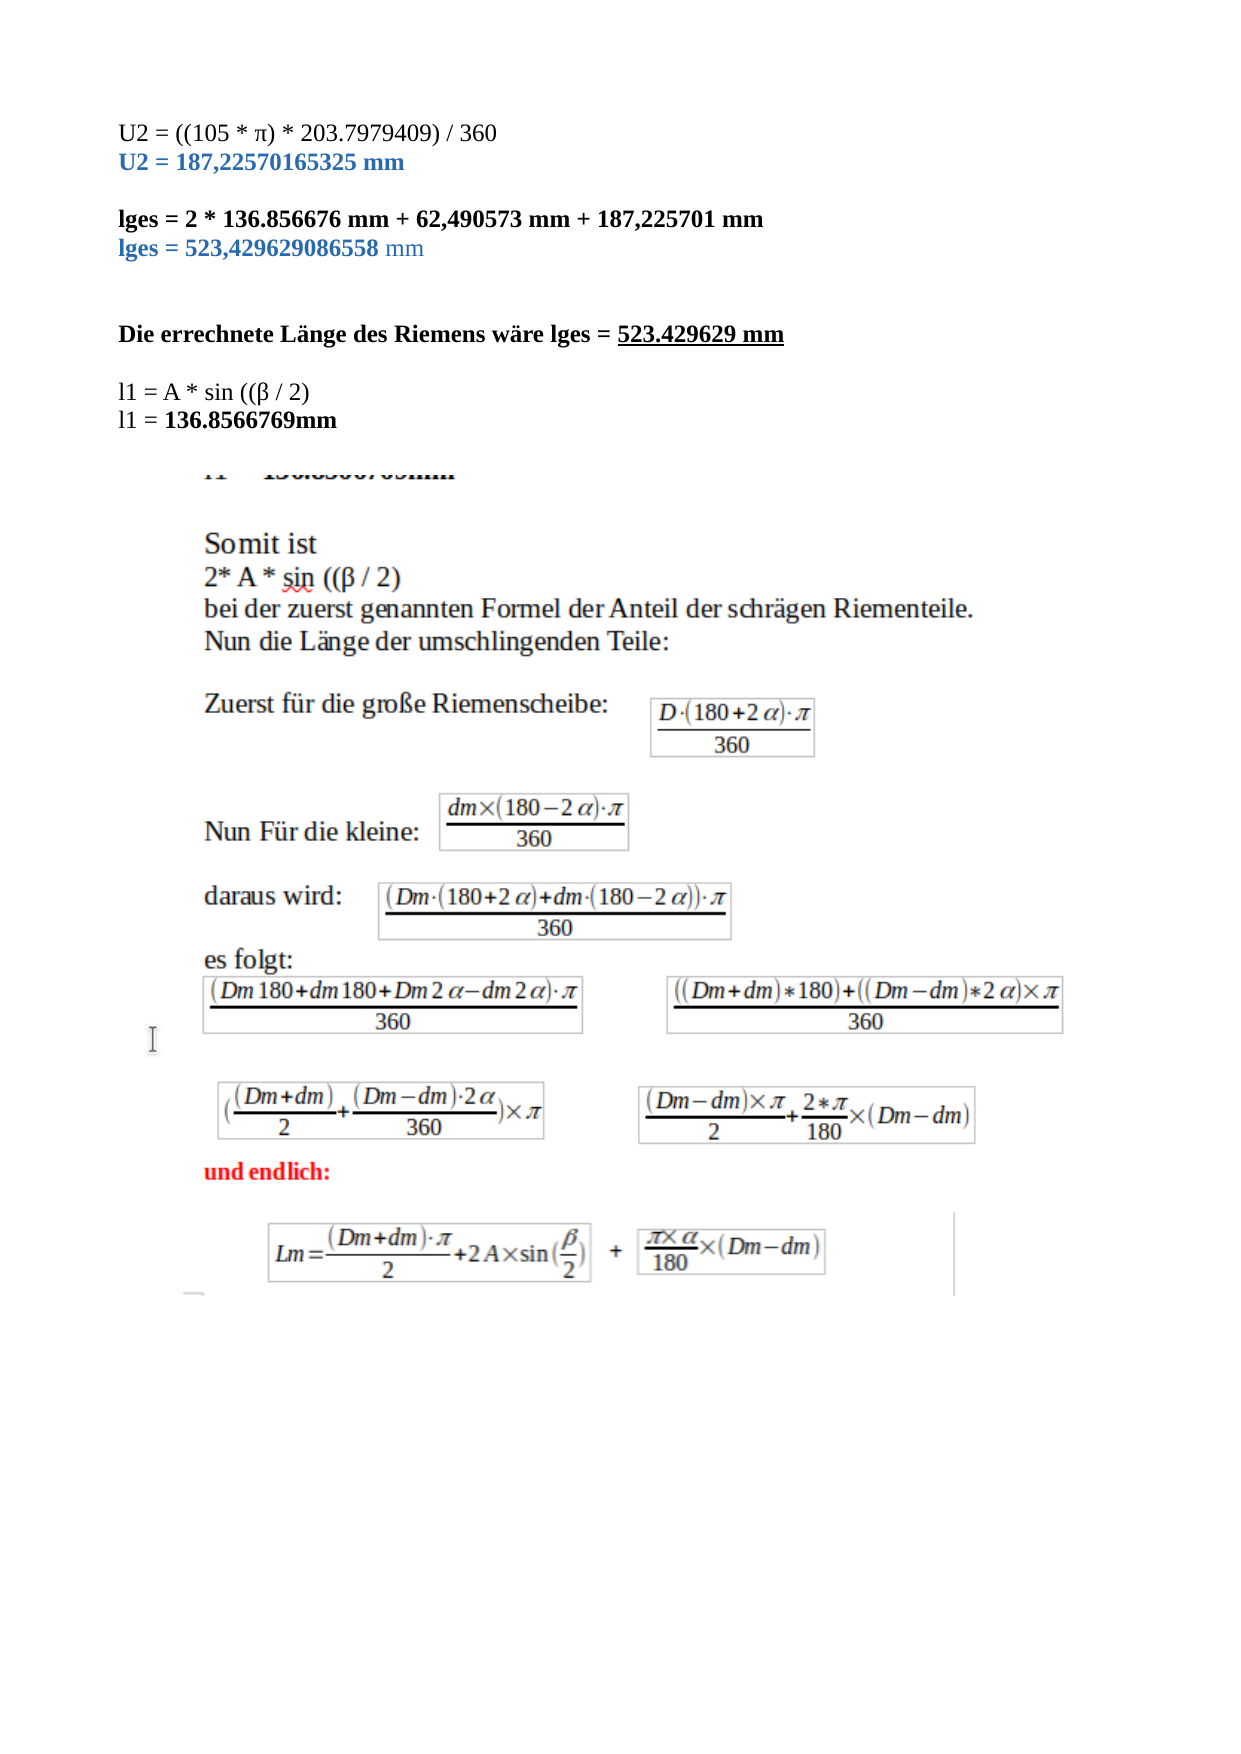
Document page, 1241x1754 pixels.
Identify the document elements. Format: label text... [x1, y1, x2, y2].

text U2 = ((105 * π) * 203.7979409) / 360 U2 = 187,22570165325 mm lges = 2 * 136.856676 mm + 62,490573 mm + 187,225701 mm lges = 523,429629086558 mm Die errechnete Länge des Riemens wäre lges = 523.429629 mm l1 = A * sin ((β / 2) l1 = 136.8566769mm [118, 118, 1122, 434]
picture [121, 475, 1126, 1296]
